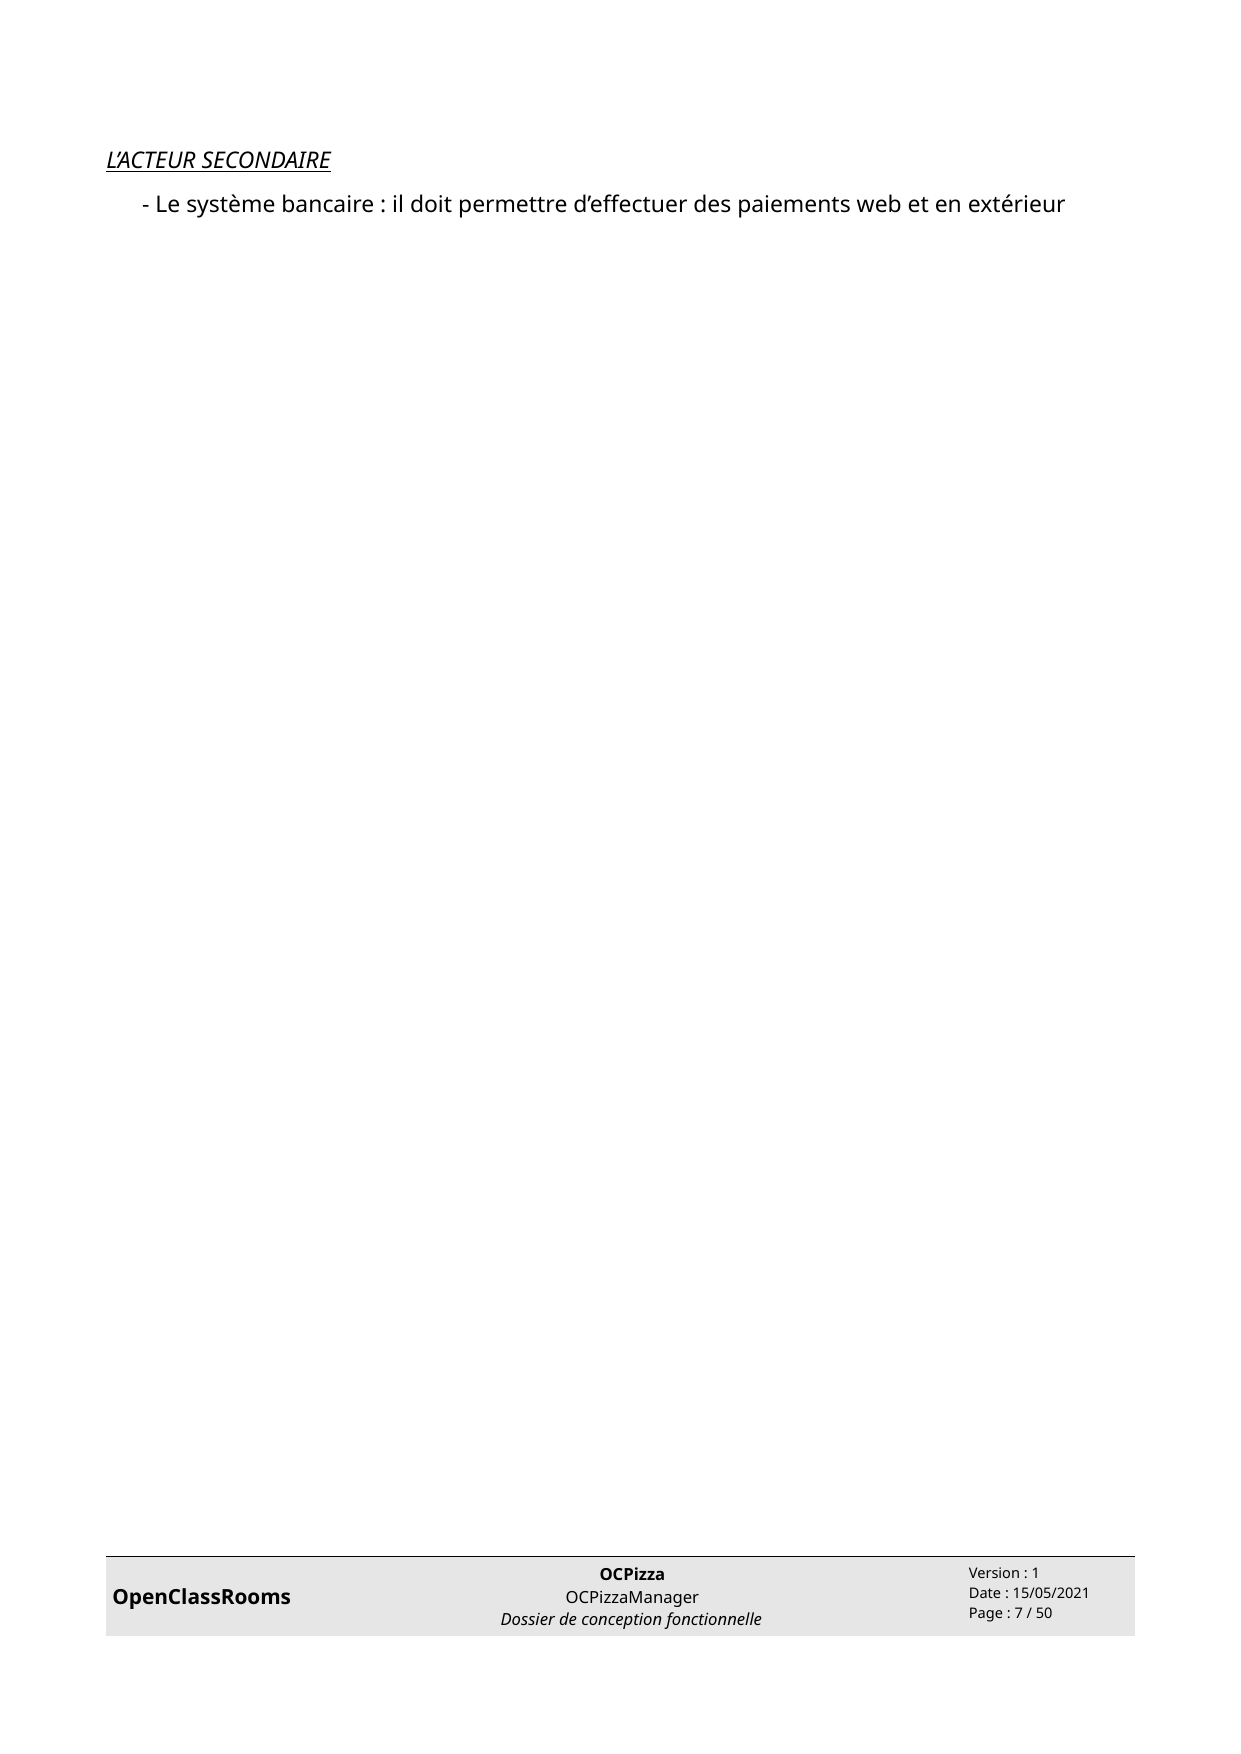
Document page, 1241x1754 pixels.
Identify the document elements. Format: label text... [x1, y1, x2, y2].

text - Le système bancaire : il doit permettre d’effectuer des paiements web et en extérieur [106, 188, 1134, 219]
text L’ACTEUR SECONDAIRE [106, 144, 1134, 175]
